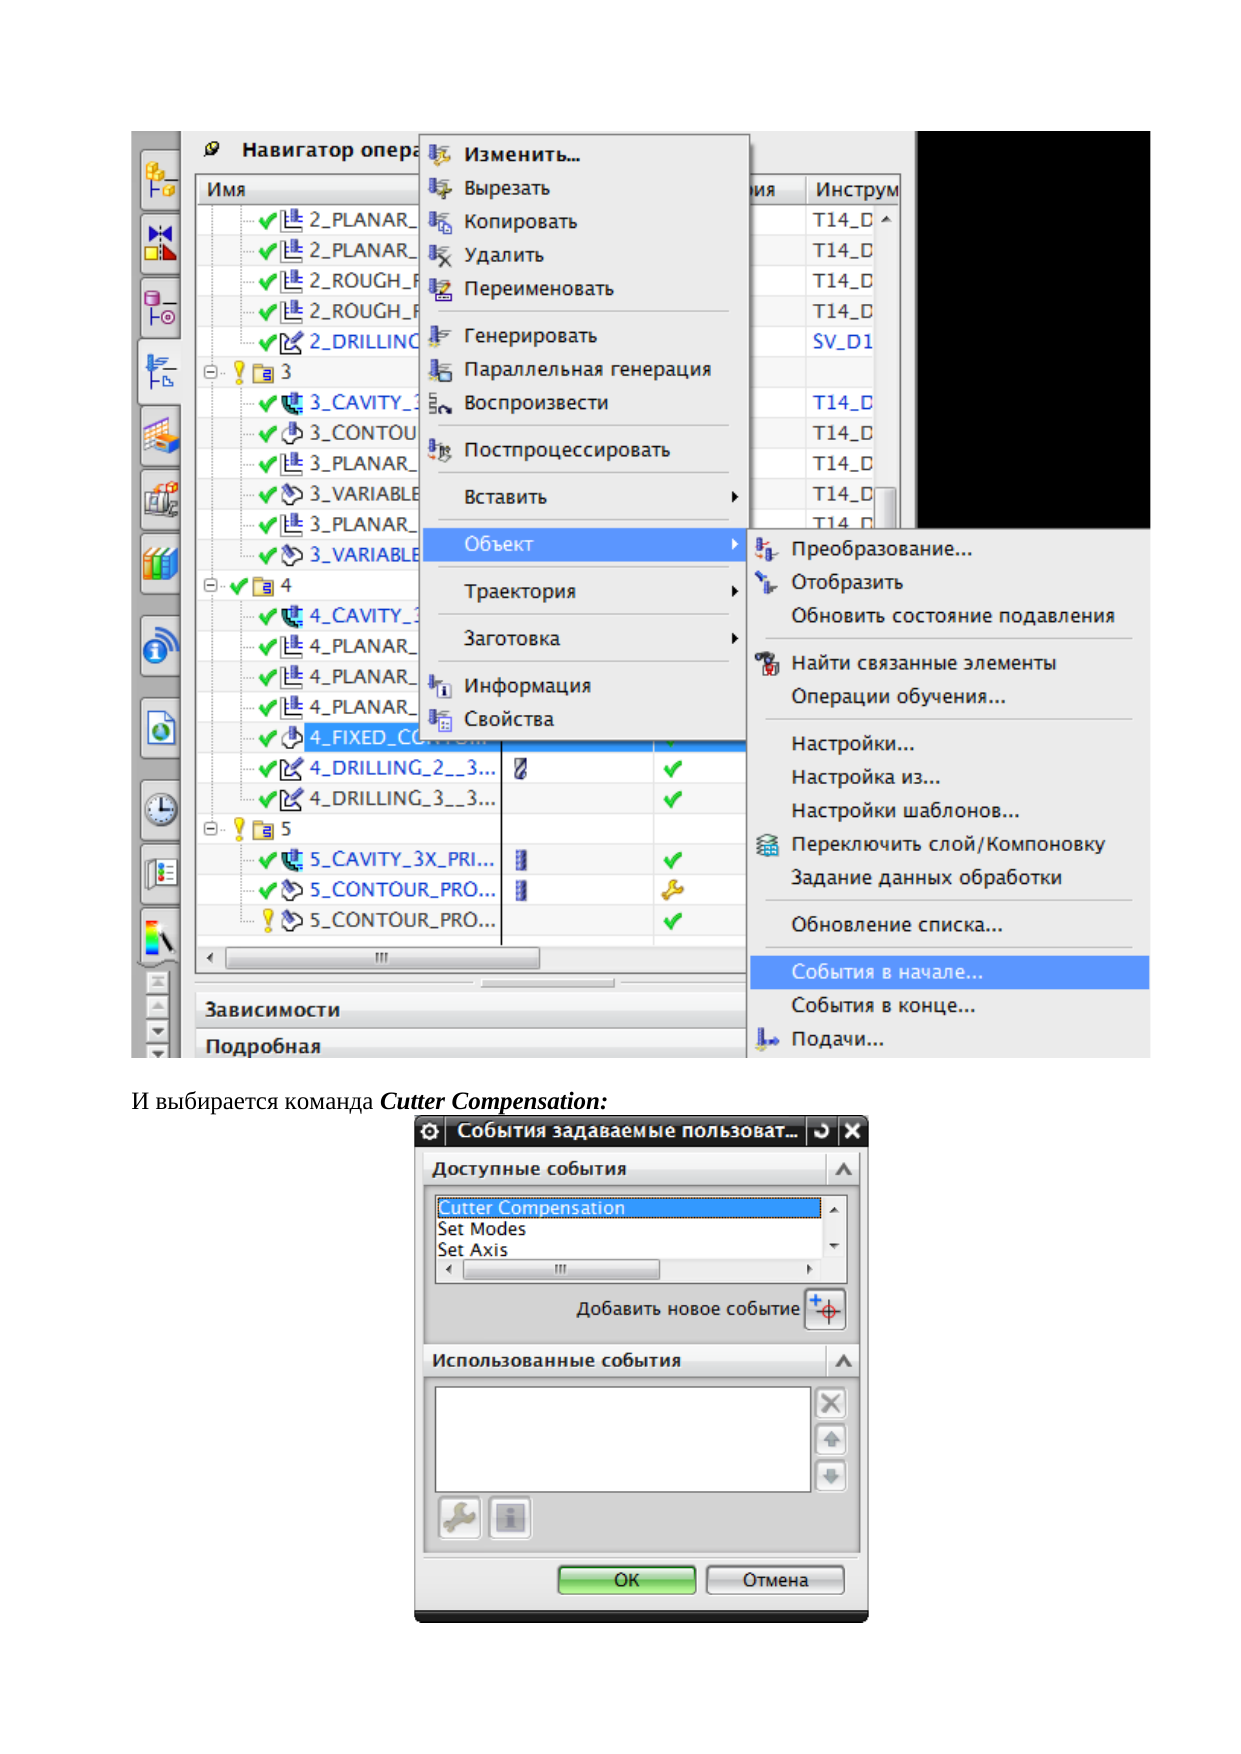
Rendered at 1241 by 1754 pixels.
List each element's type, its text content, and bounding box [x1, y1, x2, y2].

picture [131, 131, 1151, 1058]
text И выбирается команда Cutter Compensation: [131, 1086, 1152, 1115]
picture [414, 1115, 869, 1623]
